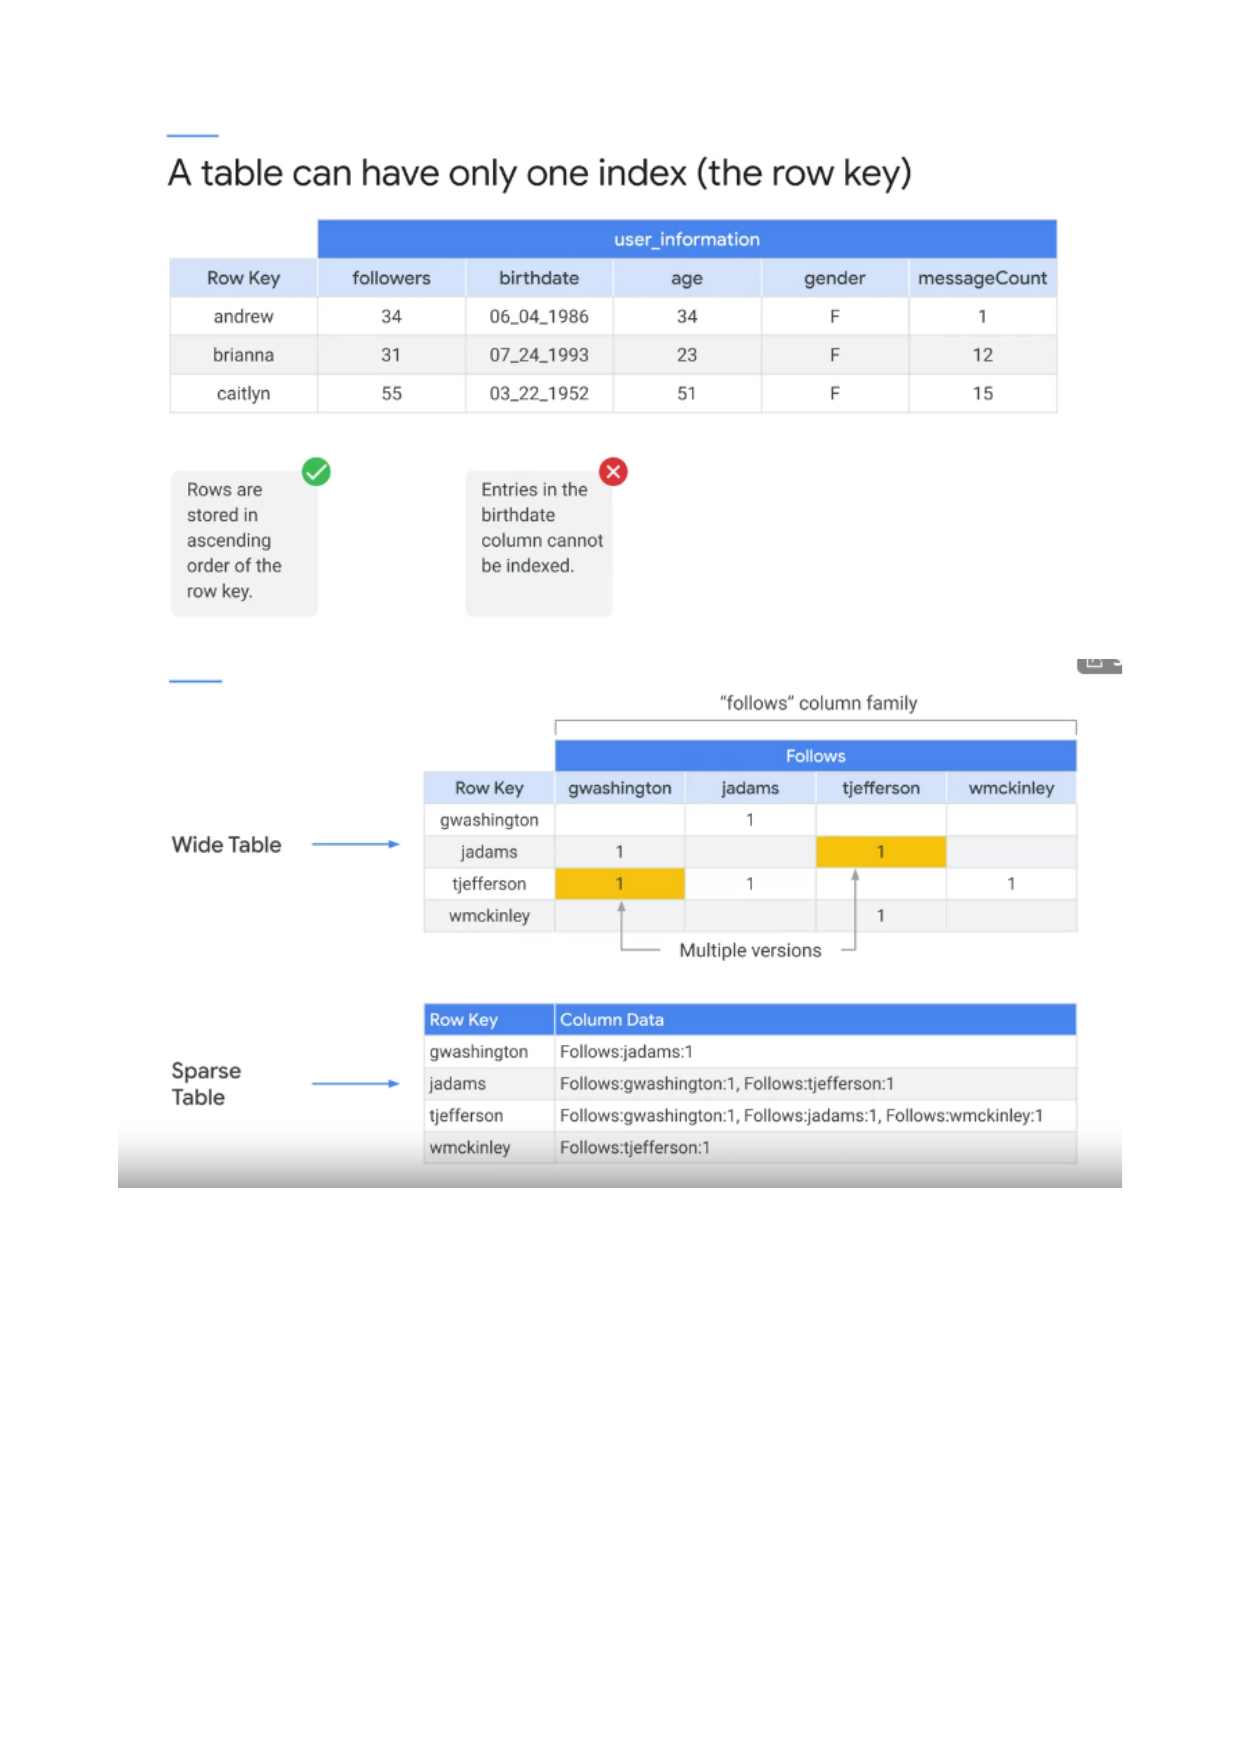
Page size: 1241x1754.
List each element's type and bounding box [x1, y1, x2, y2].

picture [118, 118, 1123, 631]
picture [118, 659, 1123, 1188]
